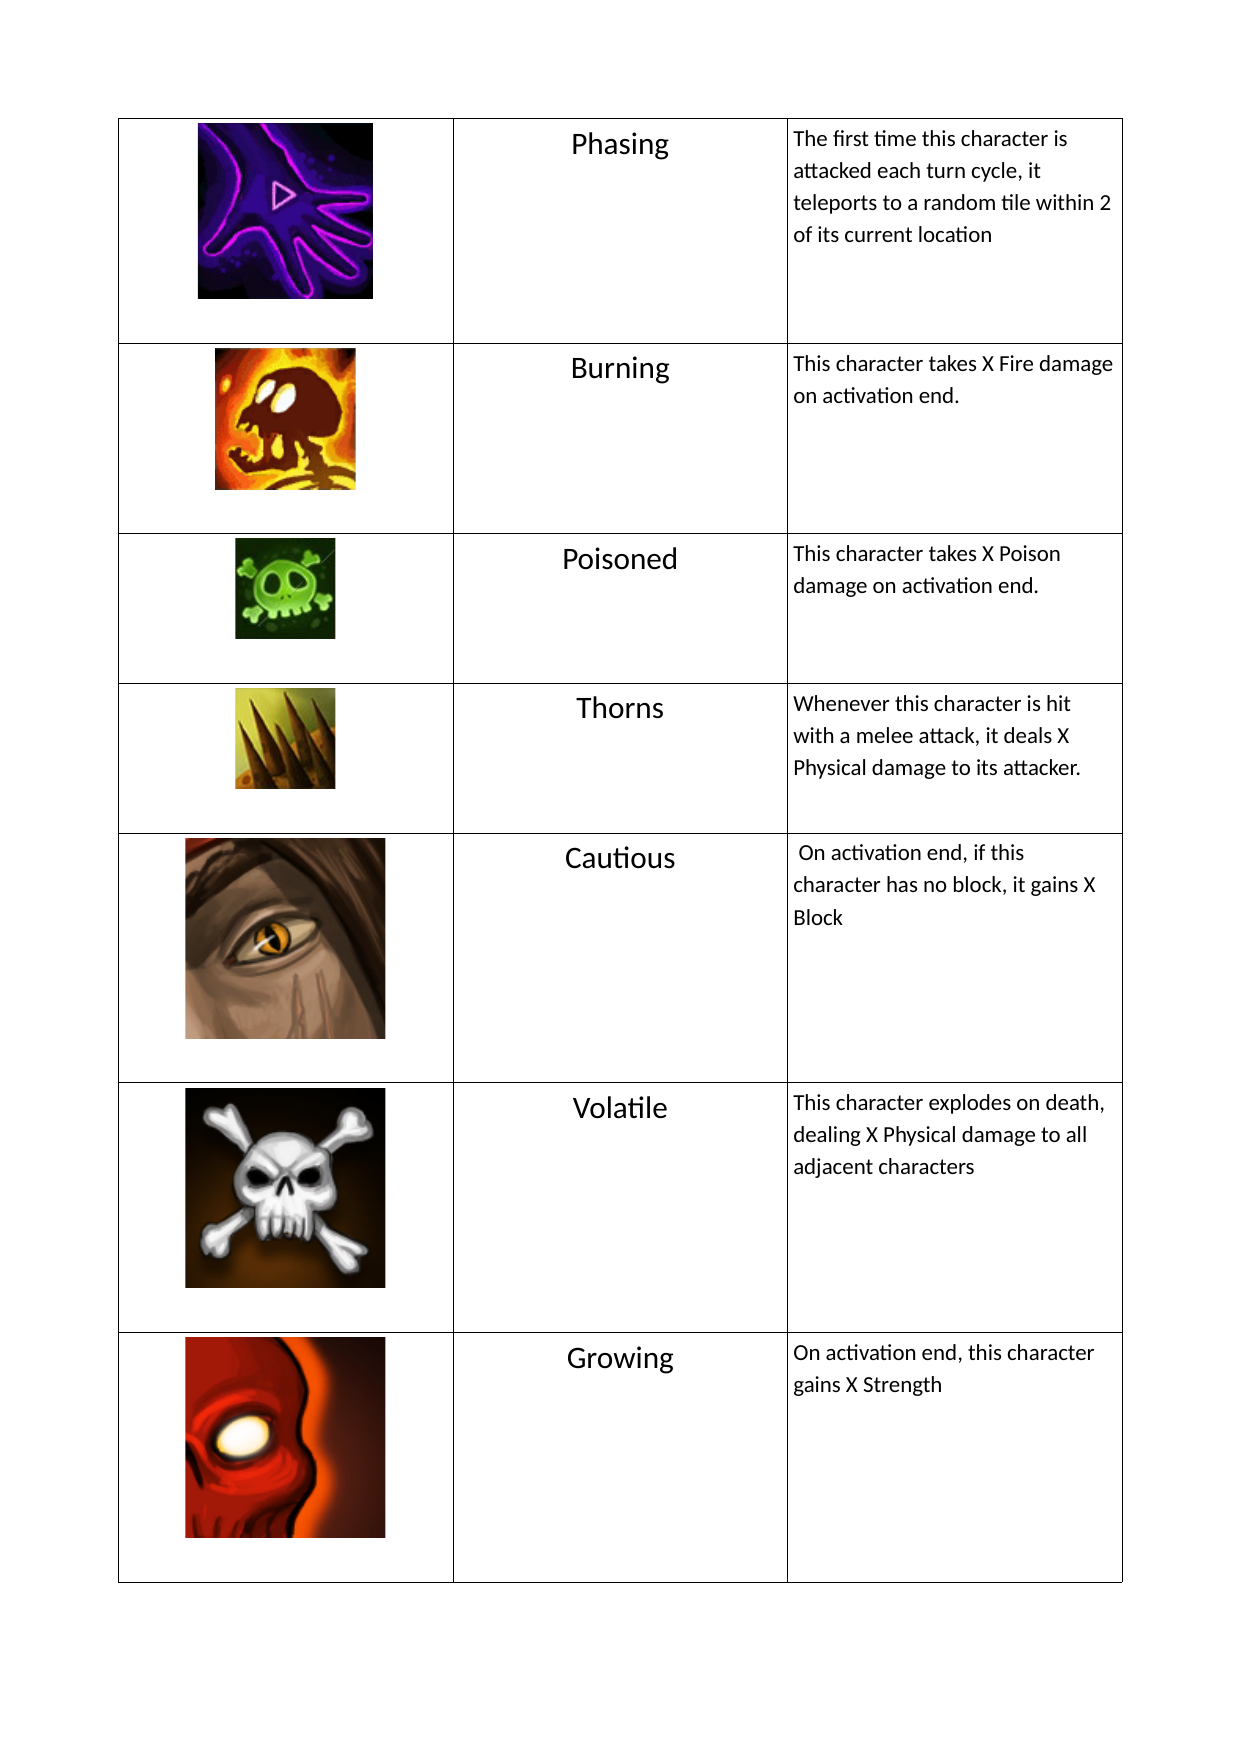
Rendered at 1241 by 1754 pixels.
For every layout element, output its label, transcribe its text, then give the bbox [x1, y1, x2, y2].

table_cell Cautious [454, 834, 787, 1082]
picture [185, 838, 386, 1039]
table_cell Thorns [454, 684, 787, 832]
table_cell Growing [454, 1333, 787, 1582]
table_cell This character takes X Fire damage on activation end. [788, 344, 1122, 533]
table_cell On activation end, this character gains X Strength [788, 1333, 1122, 1582]
picture [185, 1088, 386, 1288]
table_cell [119, 834, 453, 1082]
picture [215, 348, 356, 490]
table_cell Volatile [454, 1083, 787, 1332]
table_cell [119, 119, 453, 343]
table_cell On activation end, if this character has no block, it gains X Block [788, 834, 1122, 1082]
table_cell Whenever this character is hit with a melee attack, it deals X Physical damage to its attacker. [788, 684, 1122, 832]
table_cell [119, 684, 453, 832]
picture [235, 538, 336, 639]
picture [235, 688, 336, 789]
table_cell Poisoned [454, 534, 787, 683]
table_cell [119, 344, 453, 533]
table_cell This character explodes on death, dealing X Physical damage to all adjacent characters [788, 1083, 1122, 1332]
picture [197, 123, 373, 299]
table_cell [119, 1083, 453, 1332]
table_cell [119, 534, 453, 683]
table_cell Phasing [454, 119, 787, 343]
picture [185, 1337, 386, 1538]
table_cell Burning [454, 344, 787, 533]
table_cell [119, 1333, 453, 1582]
table_cell This character takes X Poison damage on activation end. [788, 534, 1122, 683]
table_cell The first time this character is attacked each turn cycle, it teleports to a random tile within 2 of its current location [788, 119, 1122, 343]
